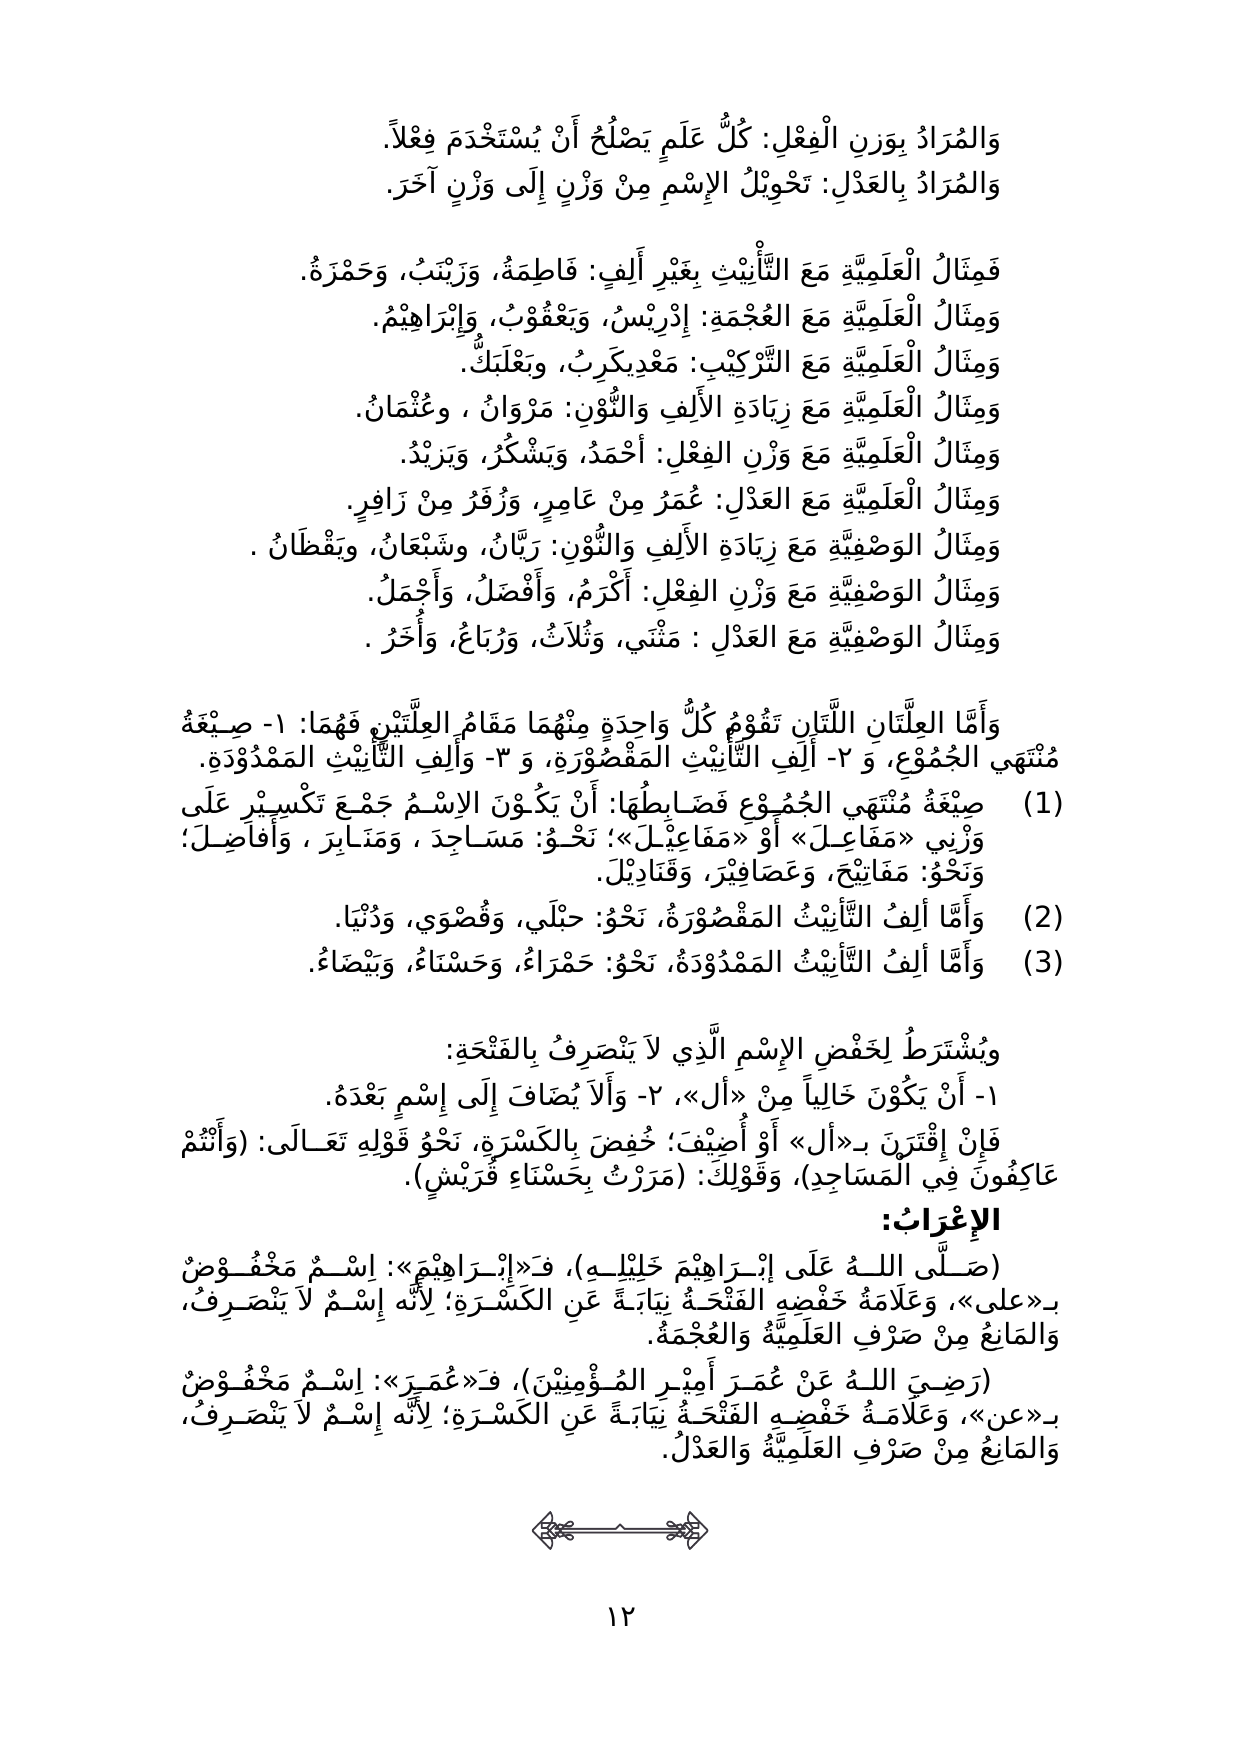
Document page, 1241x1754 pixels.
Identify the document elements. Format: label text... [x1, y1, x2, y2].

text وَمِثَالُ الوَصْفِيَّةِ مَعَ زِيَادَةِ الأَلِفِ وَالنُّوْنِ: رَيَّانُ، وشَبْعَانُ، ويَقْظَانُ . [180, 528, 1060, 562]
text وَأَمَّا العِلَّتَانِ اللَّتَانِ تَقُوْمُ كُلُّ وَاحِدَةٍ مِنْهُمَا مَقَامُ العِلَّتَيْنِ فَهُمَا: ١- صِيْغَةُ مُنْتَهَي الجُمُوْعِ، وَ ٢- أَلِفِ التَّأْنِيْثِ المَقْصُوْرَةِ، وَ ٣- وَأَلِفِ التَّأْنِيْثِ المَمْدُوْدَةِ. [180, 706, 1060, 774]
text (صَلَّى اللهُ عَلَى إبْرَاهِيْمَ خَلِيْلِهِ)، فـَ«إِبْرَاهِيْمَ»: اِسْمٌ مَخْفُوْضٌ بـ«على»، وَعَلَامَةُ خَفْضِهِ الفَتْحَةُ نِيَابَةً عَنِ الكَسْرَةِ؛ لِأَنَّه إِسْمٌ لاَ يَنْصَرِفُ، وَالمَانِعُ مِنْ صَرْفِ العَلَمِيَّةُ وَالعُجْمَةُ. [180, 1249, 1060, 1351]
text ويُشْتَرَطُ لِخَفْضِ الإِسْمِ الَّذِي لاَ يَنْصَرِفُ بِالفَتْحَةِ: [180, 1032, 1060, 1066]
text ١- أَنْ يَكُوْنَ خَالِياً مِنْ «أل»، ٢- وَأَلاَ يُضَافَ إِلَى إِسْمٍ بَعْدَهُ. [180, 1078, 1060, 1112]
text وَمِثَالُ الْعَلَمِيَّةِ مَعَ العُجْمَةِ: إِدْرِيْسُ، وَيَعْقُوْبُ، وَإِبْرَاهِيْمُ. [180, 299, 1060, 333]
text وَمِثَالُ الوَصْفِيَّةِ مَعَ العَدْلِ : مَثْنَي، وَثُلاَثُ، وَرُبَاعُ، وَأُخَرُ . [180, 620, 1060, 654]
text وَمِثَالُ الْعَلَمِيَّةِ مَعَ التَّرْكِيْبِ: مَعْدِيكَرِبُ، وبَعْلَبَكُّ. [180, 345, 1060, 379]
list صِيْغَةُ مُنْتَهَي الجُمُوْعِ فَضَابِطُهَا: أَنْ يَكُوْنَ الاِسْمُ جَمْعَ تَكْسِيْرِ عَلَى وَزْنِي «مَفَاعِلَ» أَوْ «مَفَاعِيْلَ»؛ نَحْوُ: مَسَاجِدَ ، وَمَنَابِرَ ، وَأَفاضِلَ؛ وَنَحْوُ: مَفَاتِيْحَ، وَعَصَافِيْرَ، وَقَنَادِيْلَ. [180, 786, 1023, 888]
list وَأَمَّا ألِفُ التَّأنِيْثُ المَمْدُوْدَةُ، نَحْوُ: حَمْرَاءُ، وَحَسْنَاءُ، وَبَيْضَاءُ. [180, 946, 1023, 980]
text الإِعْرَابُ: [180, 1204, 1060, 1238]
text وَمِثَالُ الْعَلَمِيَّةِ مَعَ العَدْلِ: عُمَرُ مِنْ عَامِرٍ، وَزُفَرُ مِنْ زَافِرٍ. [180, 482, 1060, 516]
text وَالمُرَادُ بِالعَدْلِ: تَحْوِيْلُ الإِسْمِ مِنْ وَزْنٍ إِلَى وَزْنٍ آخَرَ. [180, 167, 1060, 201]
text فَإِنْ إِقْتَرَنَ بـ«أل» أَوْ أُضِيْفَ؛ خُفِضَ بِالكَسْرَةِ، نَحْوُ قَوْلِهِ تَعَالَى: ﴿وَأَنْتُمْ عَاكِفُونَ فِي الْمَسَاجِدِ﴾، وَقَوْلِكَ: (مَرَرْتُ بِحَسْنَاءِ قُرَيْشٍ). [180, 1124, 1060, 1192]
text (رَضِيَ اللهُ عَنْ عُمَرَ أَمِيْرِ المُؤْمِنِيْنَ)، فـَ«عُمَرَ»: اِسْمٌ مَخْفُوْضٌ بـ«عن»، وَعَلَامَةُ خَفْضِهِ الفَتْحَةُ نِيَابَةً عَنِ الكَسْرَةِ؛ لِأَنَّه إِسْمٌ لاَ يَنْصَرِفُ، وَالمَانِعُ مِنْ صَرْفِ العَلَمِيَّةُ وَالعَدْلُ. [180, 1363, 1060, 1465]
text وَمِثَالُ الْعَلَمِيَّةِ مَعَ وَزْنِ الفِعْلِ: أحْمَدُ، وَيَشْكُرُ، وَيَزيْدُ. [180, 437, 1060, 471]
list وَأَمَّا ألِفُ التَّأنِيْثُ المَقْصُوْرَةُ، نَحْوُ: حبْلَي، وَقُصْوَي، وَدُنْيَا. [180, 900, 1023, 934]
text وَمِثَالُ الوَصْفِيَّةِ مَعَ وَزْنِ الفِعْلِ: أَكْرَمُ، وَأَفْضَلُ، وَأَجْمَلُ. [180, 574, 1060, 608]
text فَمِثَالُ الْعَلَمِيَّةِ مَعَ التَّأْنِيْثِ بِغَيْرِ أَلِفٍ: فَاطِمَةُ، وَزَيْنَبُ، وَحَمْزَةُ. [180, 253, 1060, 287]
text وَمِثَالُ الْعَلَمِيَّةِ مَعَ زِيَادَةِ الأَلِفِ وَالنُّوْنِ: مَرْوَانُ ، وعُثْمَانُ. [180, 391, 1060, 425]
picture [531, 1511, 709, 1550]
text وَالمُرَادُ بِوَزنِ الْفِعْلِ: كُلُّ عَلَمٍ يَصْلُحُ أَنْ يُسْتَخْدَمَ فِعْلاً. [180, 121, 1060, 155]
